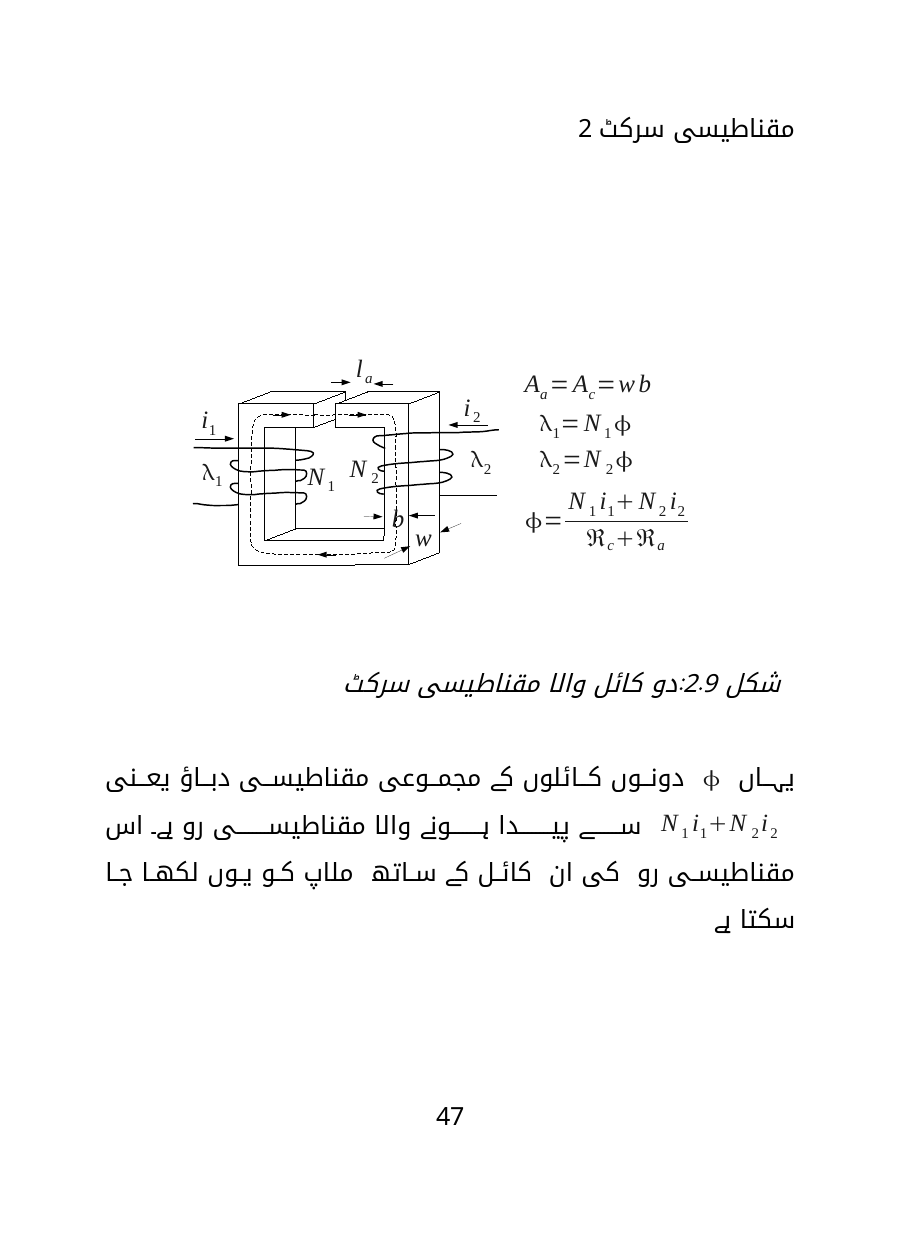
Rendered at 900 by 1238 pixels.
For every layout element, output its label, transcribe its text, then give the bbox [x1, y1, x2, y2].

text شکل 2.9:دو کائل والا مقناطیسی سرکٹ [120, 276, 780, 708]
text یہاںدونوں کائلوں کے مجموعی مقناطیسی دباؤ یعنی سے پیدا ہونے والا مقناطیسی رو ہے۔ اس مقناطیسی رو کی ان کائل کے ساتھ ملاپ کو یوں لکھا جا سکتا ہے [105, 755, 795, 944]
